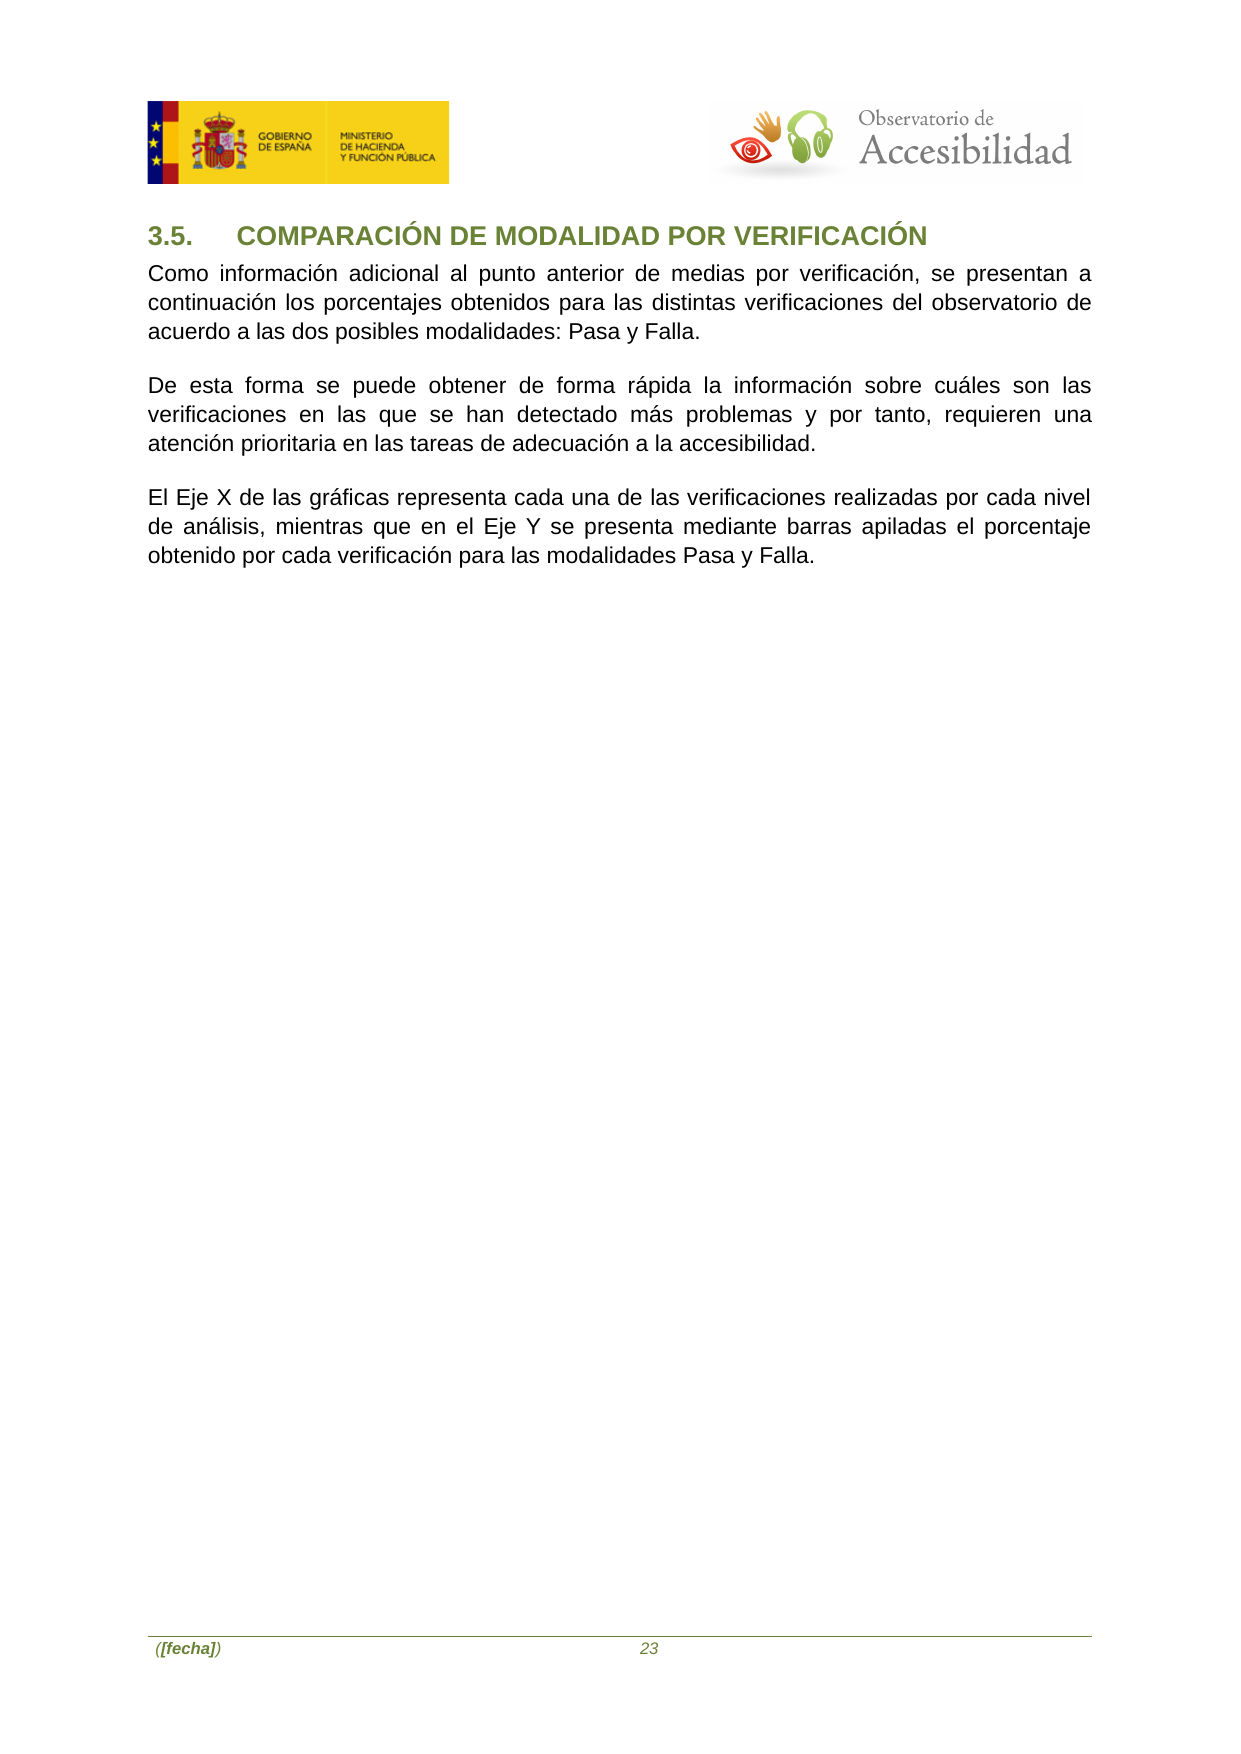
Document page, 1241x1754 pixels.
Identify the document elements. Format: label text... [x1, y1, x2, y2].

picture [710, 101, 1086, 184]
text De esta forma se puede obtener de forma rápida la información sobre cuáles son las verificaciones en las que se han detectado más problemas y por tanto, requieren una atención prioritaria en las tareas de adecuación a la accesibilidad. [148, 372, 1092, 456]
text Como información adicional al punto anterior de medias por verificación, se presentan a continuación los porcentajes obtenidos para las distintas verificaciones del observatorio de acuerdo a las dos posibles modalidades: Pasa y Falla. [148, 260, 1092, 344]
picture [147, 101, 450, 184]
text El Eje X de las gráficas representa cada una de las verificaciones realizadas por cada nivel de análisis, mientras que en el Eje Y se presenta mediante barras apiladas el porcentaje obtenido por cada verificación para las modalidades Pasa y Falla. [148, 484, 1092, 568]
subtitle Comparación de Modalidad por Verificación [148, 220, 1092, 251]
